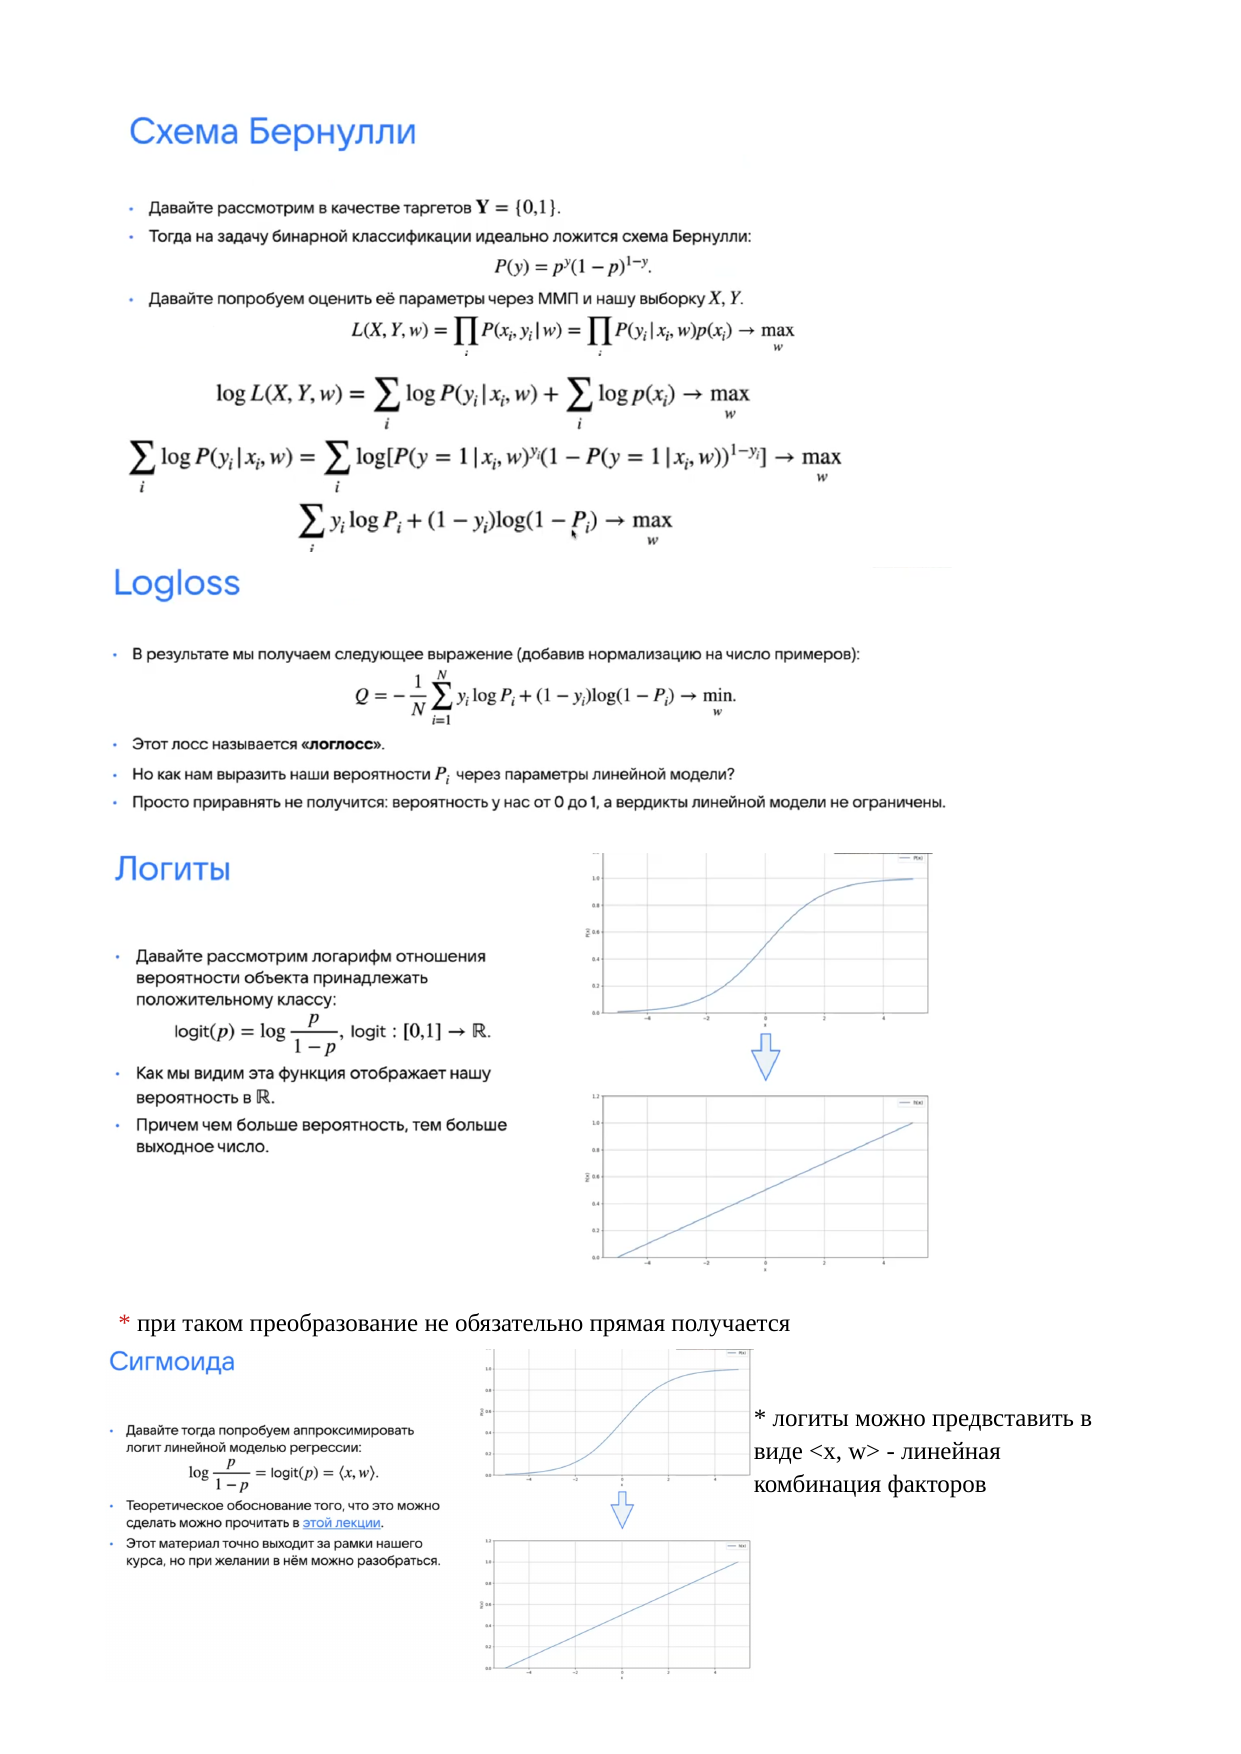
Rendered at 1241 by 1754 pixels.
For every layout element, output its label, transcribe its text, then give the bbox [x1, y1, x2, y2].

picture [119, 112, 800, 356]
picture [107, 372, 842, 552]
picture [106, 567, 952, 821]
text * при таком преобразование не обязательно прямая получается [118, 1308, 1122, 1337]
text * логиты можно предвставить в виде <x, w> - линейная комбинация факторов [754, 1403, 1122, 1498]
picture [104, 1349, 754, 1682]
picture [108, 853, 933, 1275]
